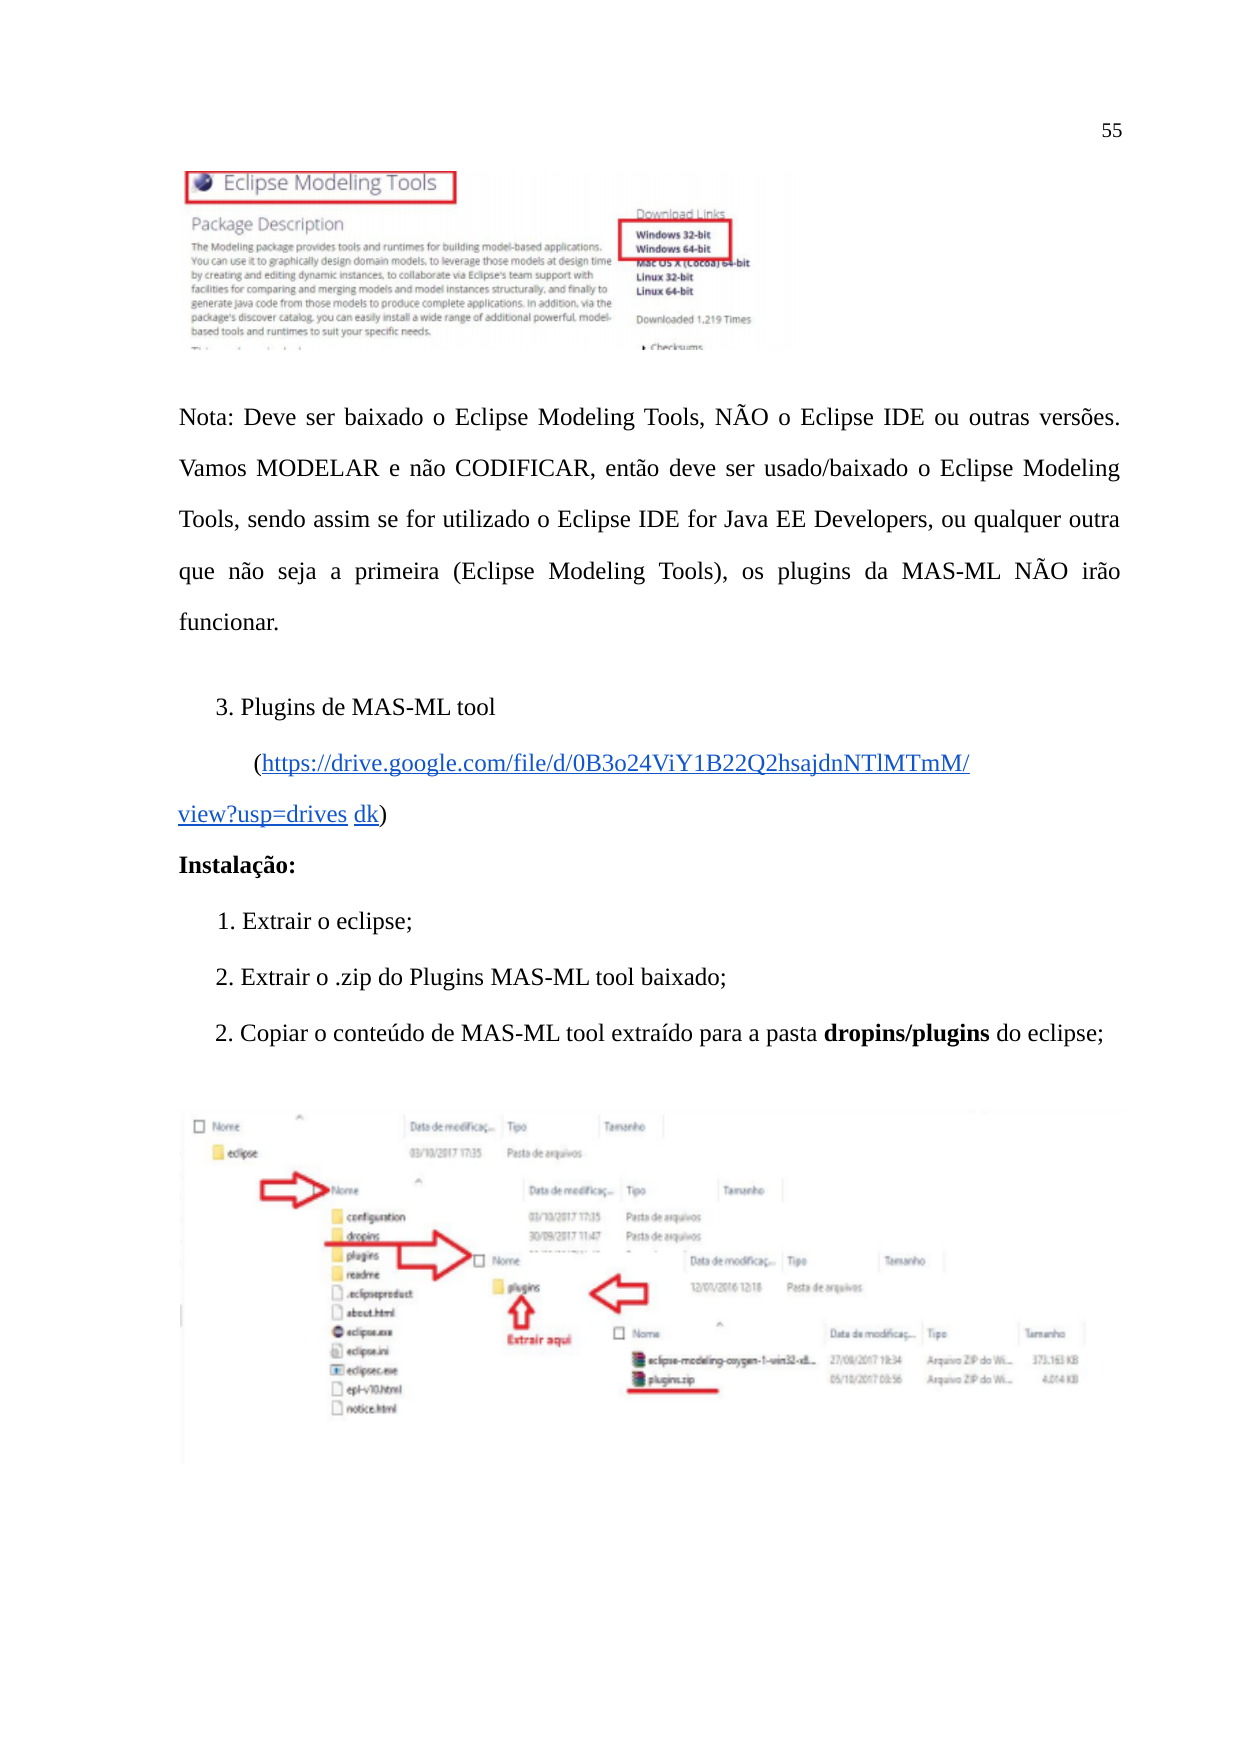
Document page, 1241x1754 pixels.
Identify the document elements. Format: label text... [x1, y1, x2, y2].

text (https://drive.google.com/file/d/0B3o24ViY1B22Q2hsajdnNTlMTmM/view?usp=drives dk) [178, 748, 996, 828]
text Instalação: [178, 851, 1122, 879]
text [796, 172, 1000, 350]
picture [180, 171, 796, 350]
text Nota: Deve ser baixado o Eclipse Modeling Tools, NÃO o Eclipse IDE ou outras versões. Vamos MODELAR e não CODIFICAR, então deve ser usado/baixado o Eclipse Modeling Tools, sendo assim se for utilizado o Eclipse IDE for Java EE Developers, ou qualquer outra que não seja a primeira (Eclipse Modeling Tools), os plugins da MAS-ML NÃO irão funcionar. [178, 402, 1122, 636]
text 3. Plugins de MAS-ML tool [215, 692, 1122, 720]
text 2. Extrair o .zip do Plugins MAS-ML tool baixado; [215, 962, 1122, 991]
text 1. Extrair o eclipse; [217, 906, 1122, 935]
picture [180, 1109, 1126, 1465]
text 2. Copiar o conteúdo de MAS-ML tool extraído para a pasta dropins/plugins do eclipse; [215, 1018, 1122, 1047]
